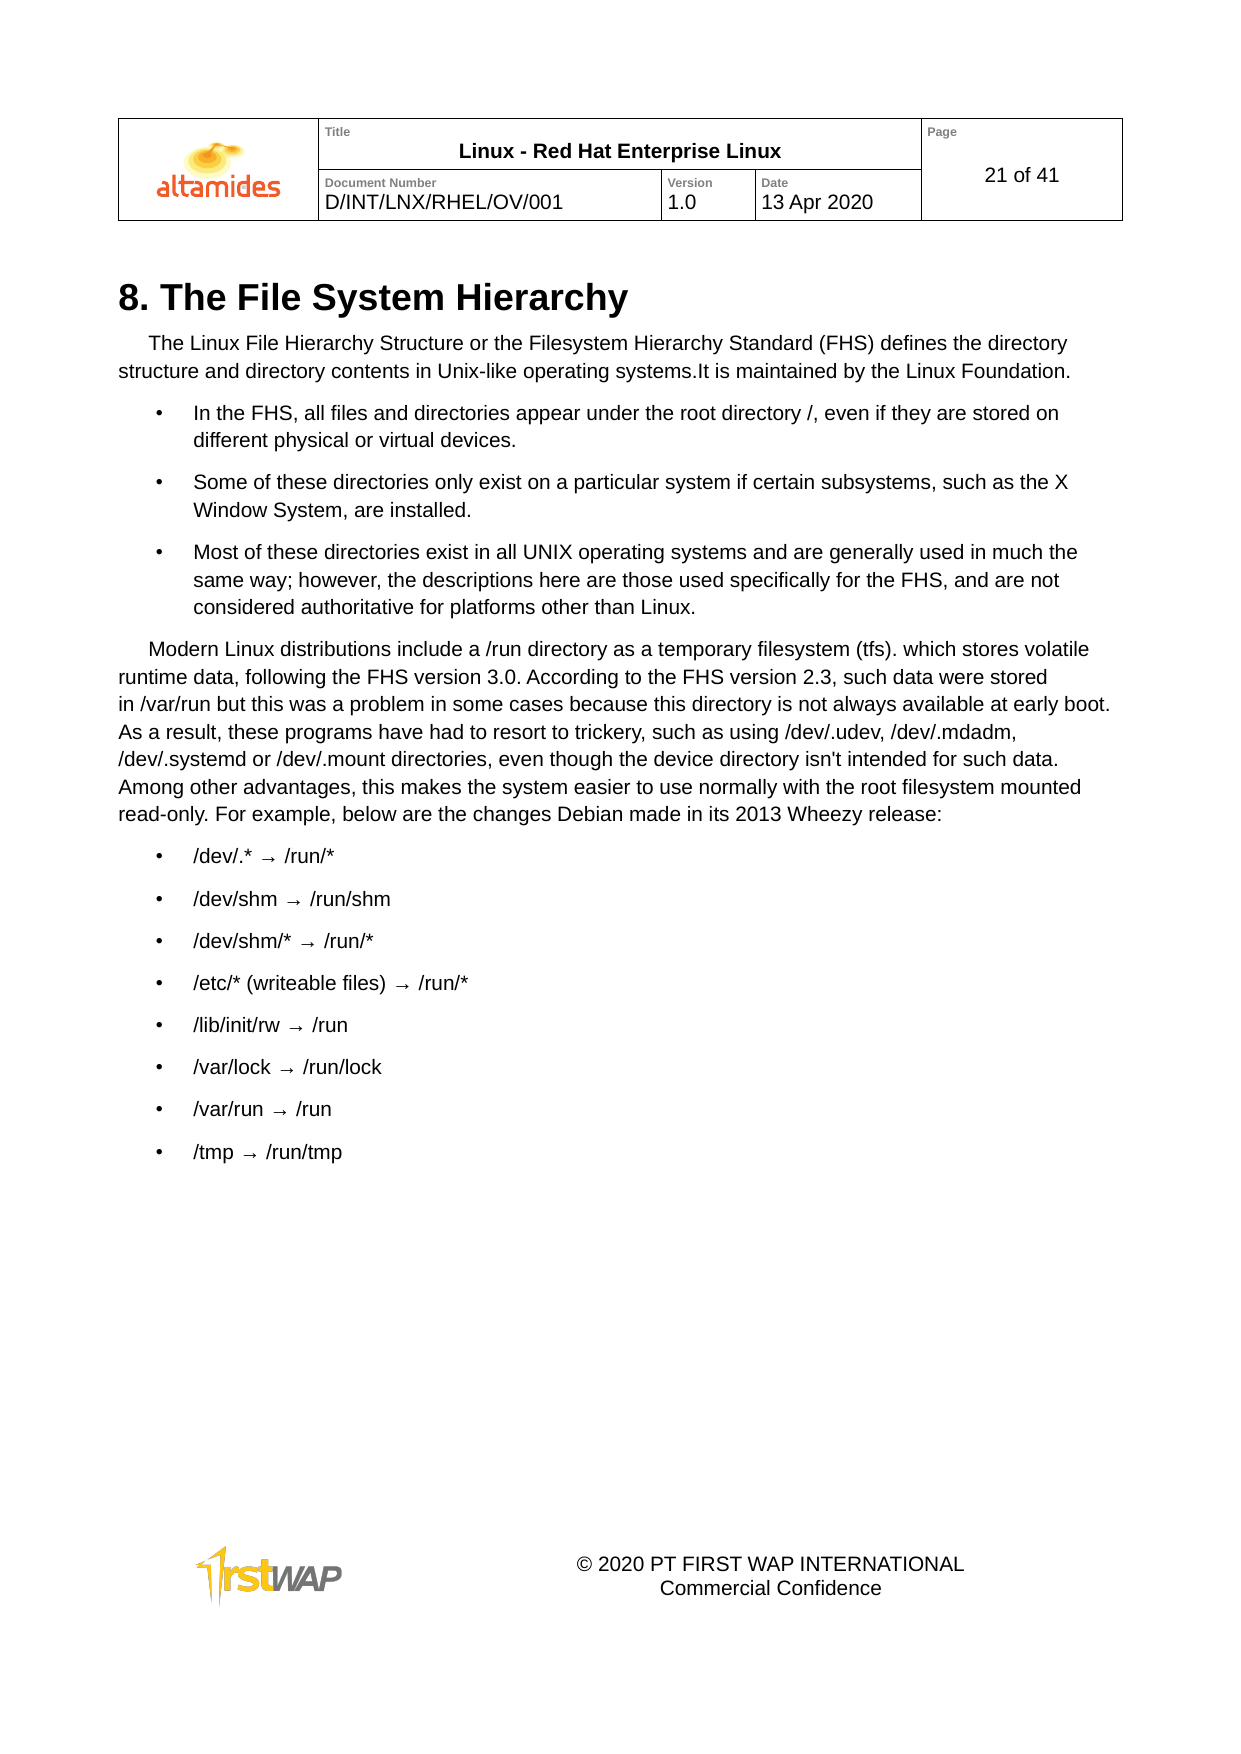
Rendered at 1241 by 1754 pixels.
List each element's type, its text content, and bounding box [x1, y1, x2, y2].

text The Linux File Hierarchy Structure or the Filesystem Hierarchy Standard (FHS) defines the directory structure and directory contents in Unix-like operating systems.It is maintained by the Linux Foundation. [118, 331, 1122, 382]
list /tmp → /run/tmp [156, 1139, 1122, 1163]
list Some of these directories only exist on a particular system if certain subsystems, such as the X Window System, are installed. [156, 470, 1122, 522]
list /dev/shm/* → /run/* [156, 928, 1122, 953]
list /dev/.* → /run/* [156, 844, 1122, 868]
list /var/lock → /run/lock [156, 1055, 1122, 1079]
picture [195, 1546, 342, 1607]
subtitle The File System Hierarchy [118, 275, 1122, 318]
list /dev/shm → /run/shm [156, 886, 1122, 910]
list /var/run → /run [156, 1097, 1122, 1121]
list /etc/* (writeable files) → /run/* [156, 971, 1122, 995]
list In the FHS, all files and directories appear under the root directory /, even if they are stored on different physical or virtual devices. [156, 401, 1122, 452]
list Most of these directories exist in all UNIX operating systems and are generally used in much the same way; however, the descriptions here are those used specifically for the FHS, and are not considered authoritative for platforms other than Linux. [156, 540, 1122, 619]
text Modern Linux distributions include a /run directory as a temporary filesystem (tfs). which stores volatile runtime data, following the FHS version 3.0. According to the FHS version 2.3, such data were stored in /var/run but this was a problem in some cases because this directory is not always available at early boot. As a result, these programs have had to resort to trickery, such as using /dev/.udev, /dev/.mdadm, /dev/.systemd or /dev/.mount directories, even though the device directory isn't intended for such data. Among other advantages, this makes the system easier to use normally with the root filesystem mounted read-only. For example, below are the changes Debian made in its 2013 Wheezy release: [118, 637, 1122, 826]
list /lib/init/rw → /run [156, 1013, 1122, 1037]
